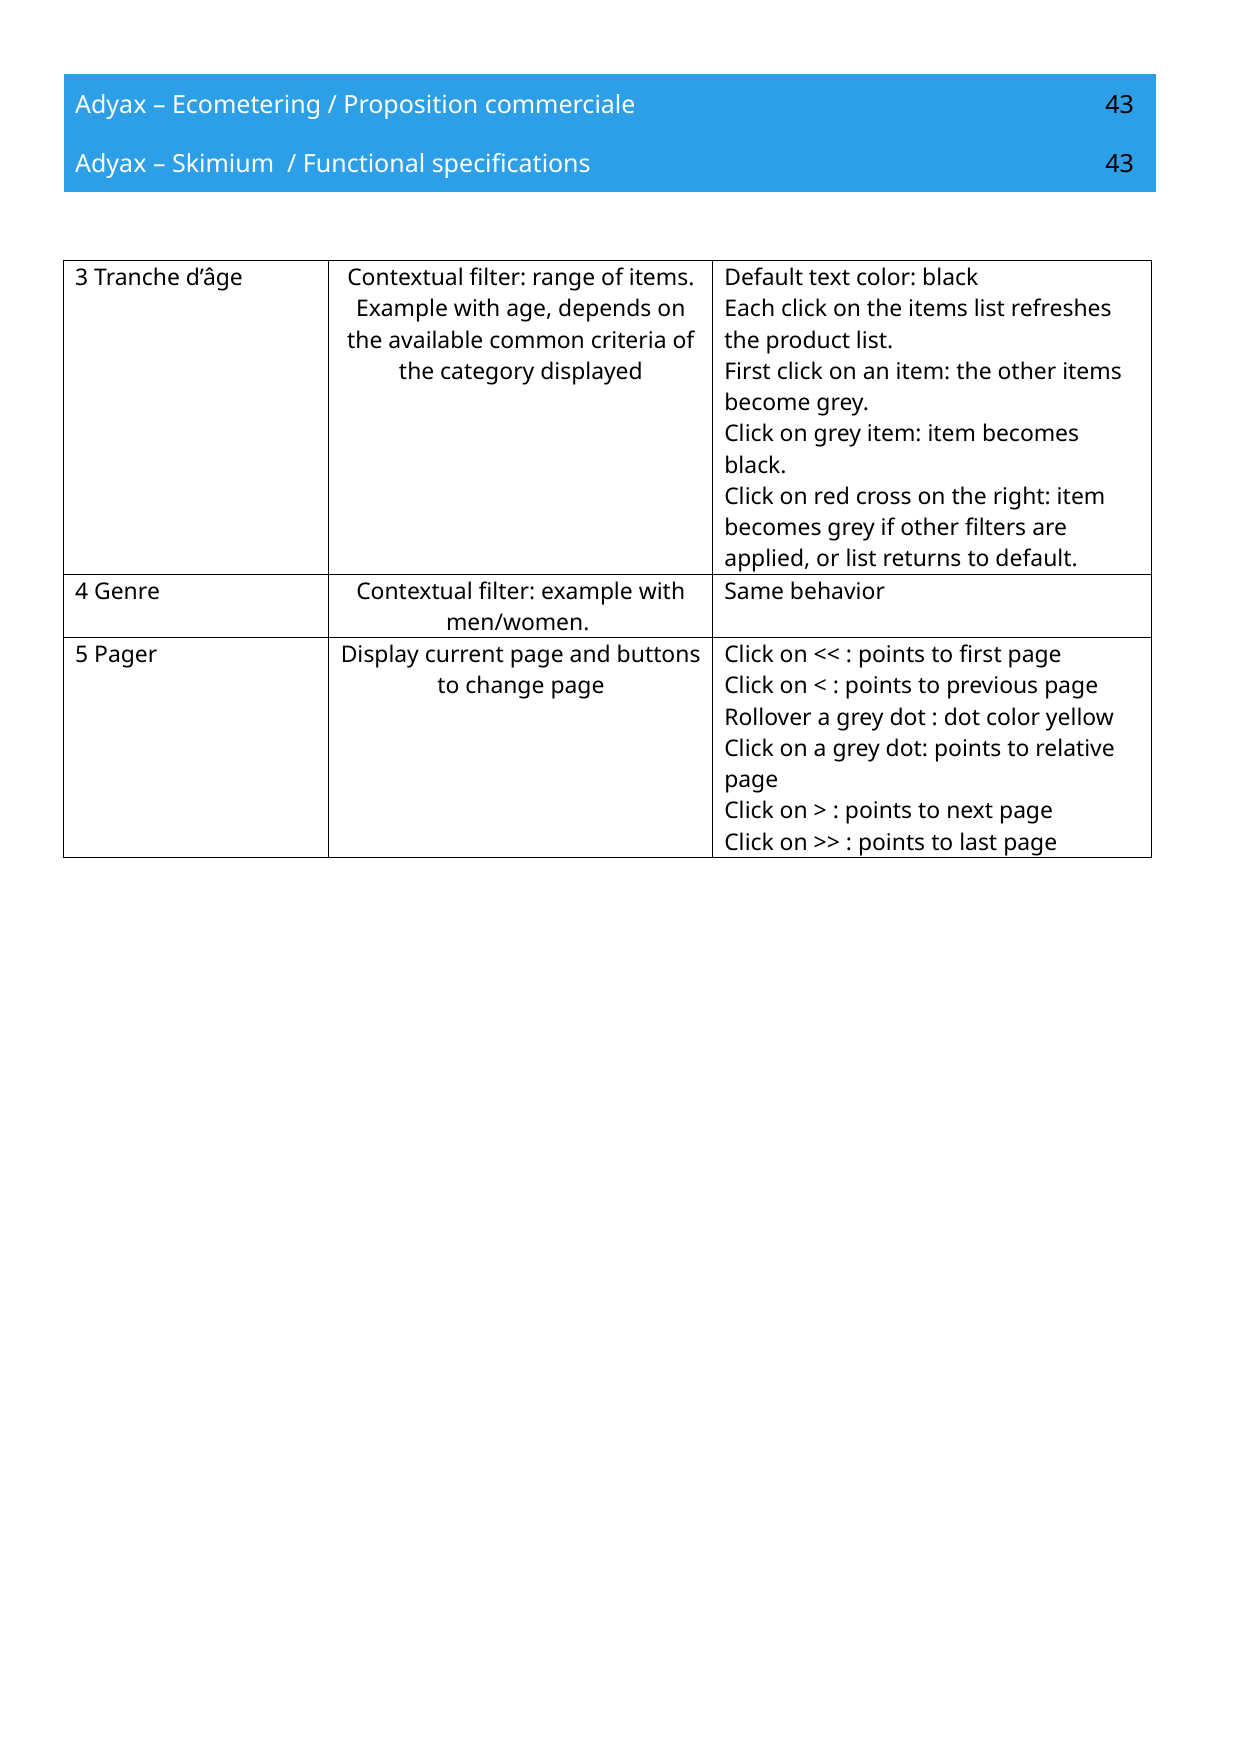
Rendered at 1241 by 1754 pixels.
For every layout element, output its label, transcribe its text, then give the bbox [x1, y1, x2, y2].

table_cell Contextual filter: example with men/women. [329, 575, 712, 637]
table_cell Click on << : points to first page Click on < : points to previous page Rollover a grey dot : dot color yellow Click on a grey dot: points to relative page Click on > : points to next page Click on >> : points to last page [713, 638, 1151, 857]
table_cell Contextual filter: range of items. Example with age, depends on the available common criteria of the category displayed [329, 261, 712, 573]
table_cell Default text color: black Each click on the items list refreshes the product list. First click on an item: the other items become grey. Click on grey item: item becomes black. Click on red cross on the right: item becomes grey if other filters are applied, or list returns to default. [713, 261, 1151, 573]
table_cell 3 Tranche d’âge [64, 261, 328, 573]
table_cell 5 Pager [64, 638, 328, 857]
table_cell Same behavior [713, 575, 1151, 637]
table_cell 4 Genre [64, 575, 328, 637]
table_cell Display current page and buttons to change page [329, 638, 712, 857]
